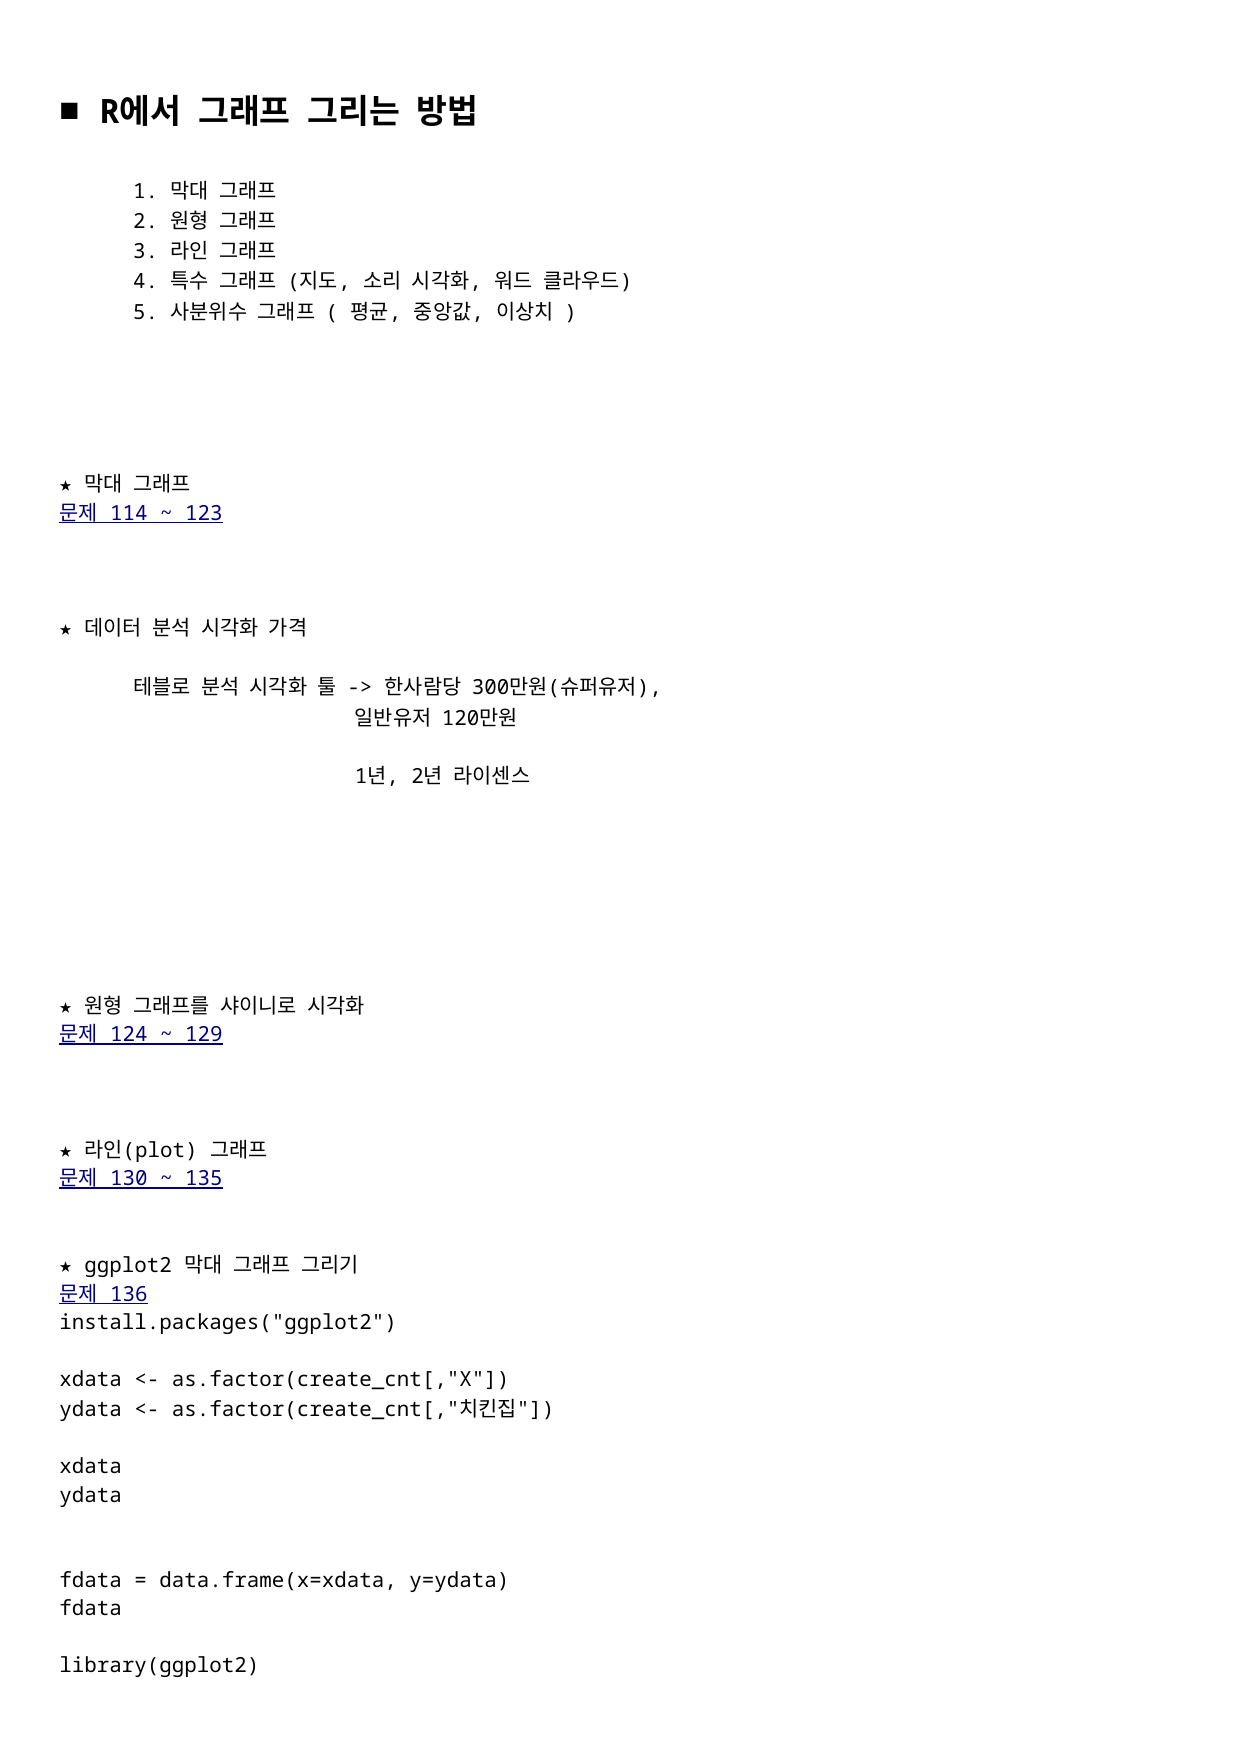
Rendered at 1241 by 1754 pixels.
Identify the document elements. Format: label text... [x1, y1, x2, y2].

text fdata [59, 1593, 1181, 1622]
text ★ 막대 그래프 [59, 468, 1181, 498]
text install.packages("ggplot2") [59, 1307, 1181, 1336]
text xdata <- as.factor(create_cnt[,"X"]) [59, 1364, 1181, 1393]
text 문제 136 [59, 1279, 1181, 1307]
text ★ 데이터 분석 시각화 가격 [59, 612, 1181, 642]
text 3. 라인 그래프 [59, 234, 1181, 265]
text ydata <- as.factor(create_cnt[,"치킨집"]) [59, 1393, 1181, 1423]
text fdata = data.frame(x=xdata, y=ydata) [59, 1565, 1181, 1593]
text library(ggplot2) [59, 1650, 1181, 1679]
text ★ 라인(plot) 그래프 [59, 1133, 1181, 1163]
text 4. 특수 그래프 (지도, 소리 시각화, 워드 클라우드) [59, 265, 1181, 295]
text ★ 원형 그래프를 샤이니로 시각화 [59, 989, 1181, 1019]
text 1. 막대 그래프 [59, 174, 1181, 204]
subtitle ■ R에서 그래프 그리는 방법 [59, 84, 1181, 133]
text 일반유저 120만원 [59, 701, 1181, 731]
text 2. 원형 그래프 [59, 204, 1181, 234]
text 테블로 분석 시각화 툴 -> 한사람당 300만원(슈퍼유저), [59, 670, 1181, 701]
text 1년, 2년 라이센스 [59, 759, 1181, 790]
text 5. 사분위수 그래프 ( 평균, 중앙값, 이상치 ) [59, 295, 1181, 325]
text ★ ggplot2 막대 그래프 그리기 [59, 1248, 1181, 1279]
text 문제 130 ~ 135 [59, 1163, 1181, 1192]
text ydata [59, 1480, 1181, 1508]
text 문제 114 ~ 123 [59, 498, 1181, 526]
text 문제 124 ~ 129 [59, 1019, 1181, 1048]
text xdata [59, 1451, 1181, 1480]
